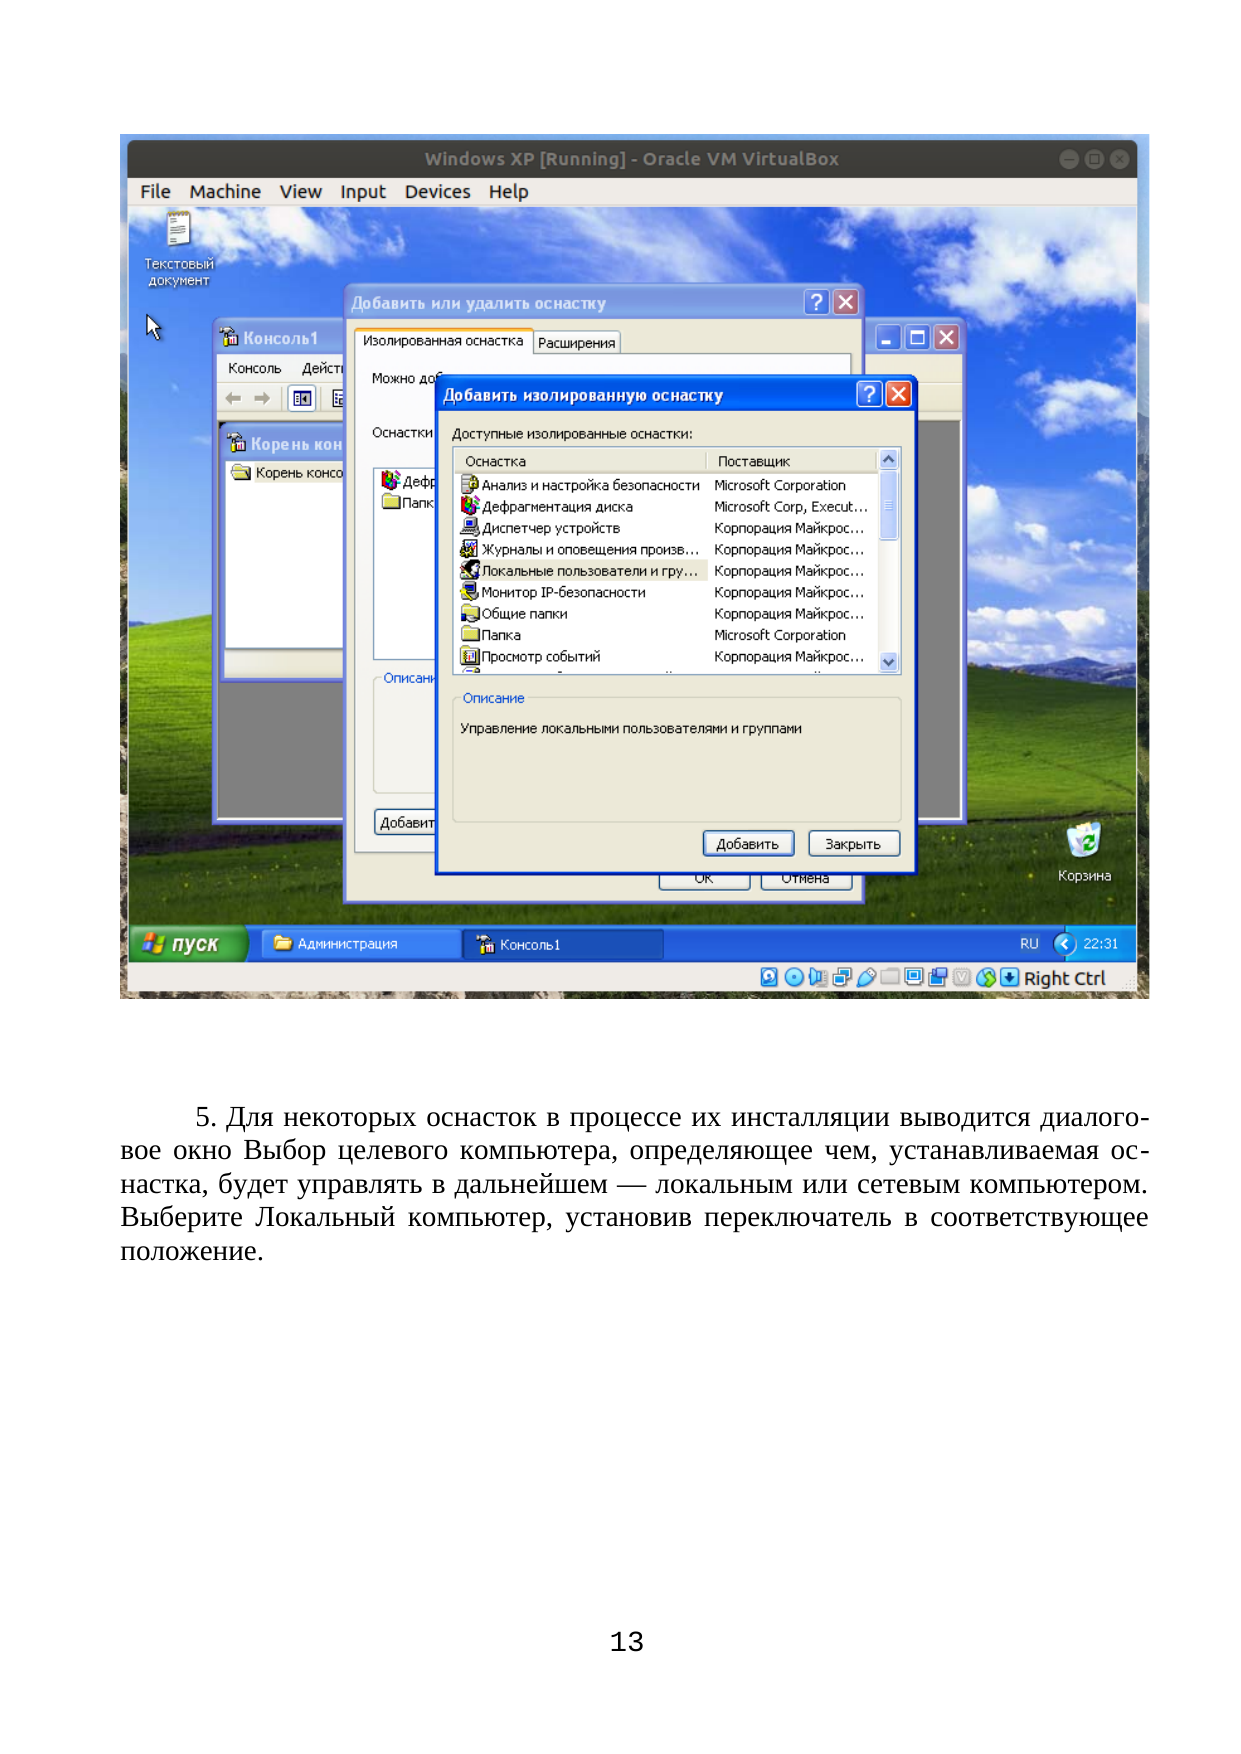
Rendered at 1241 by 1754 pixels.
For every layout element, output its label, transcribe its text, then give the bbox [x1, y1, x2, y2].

list Для некоторых оснасток в процессе их инсталляции выводится диалого­вое окно Выбор целевого компьютера, определяющее чем, устанавливаемая ос­настка, будет управлять в дальнейшем — локальным или сетевым компьютером. Выберите Локальный компьютер, установив переключатель в соответствующее положение. [120, 1099, 1149, 1267]
picture [120, 134, 1150, 999]
